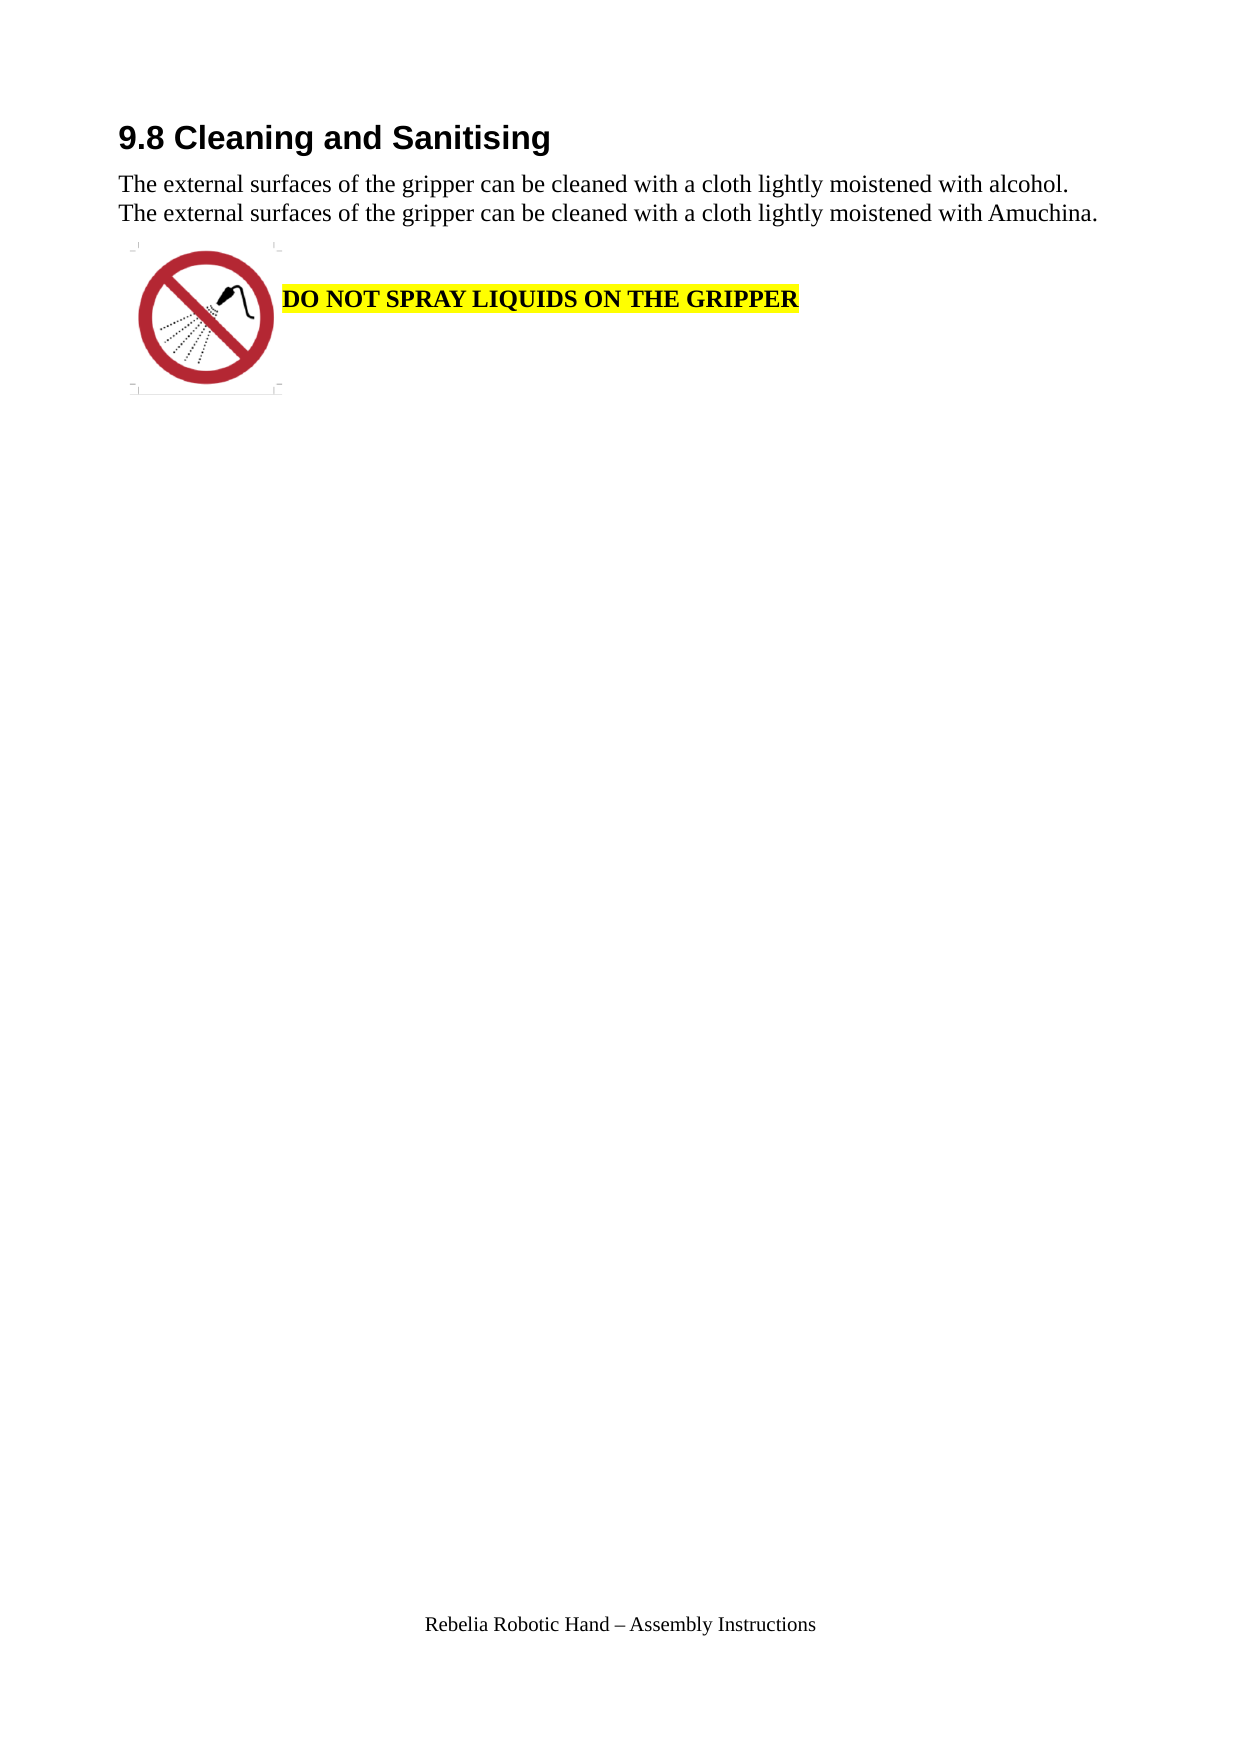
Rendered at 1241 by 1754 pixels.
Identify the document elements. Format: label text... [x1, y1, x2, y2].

text DO NOT SPRAY LIQUIDS ON THE GRIPPER [283, 284, 1123, 313]
text The external surfaces of the gripper can be cleaned with a cloth lightly moistened with Amuchina. [118, 198, 1123, 227]
subtitle 9.8 Cleaning and Sanitising [118, 118, 1123, 157]
text The external surfaces of the gripper can be cleaned with a cloth lightly moistened with alcohol. [118, 169, 1123, 198]
picture [129, 242, 283, 395]
